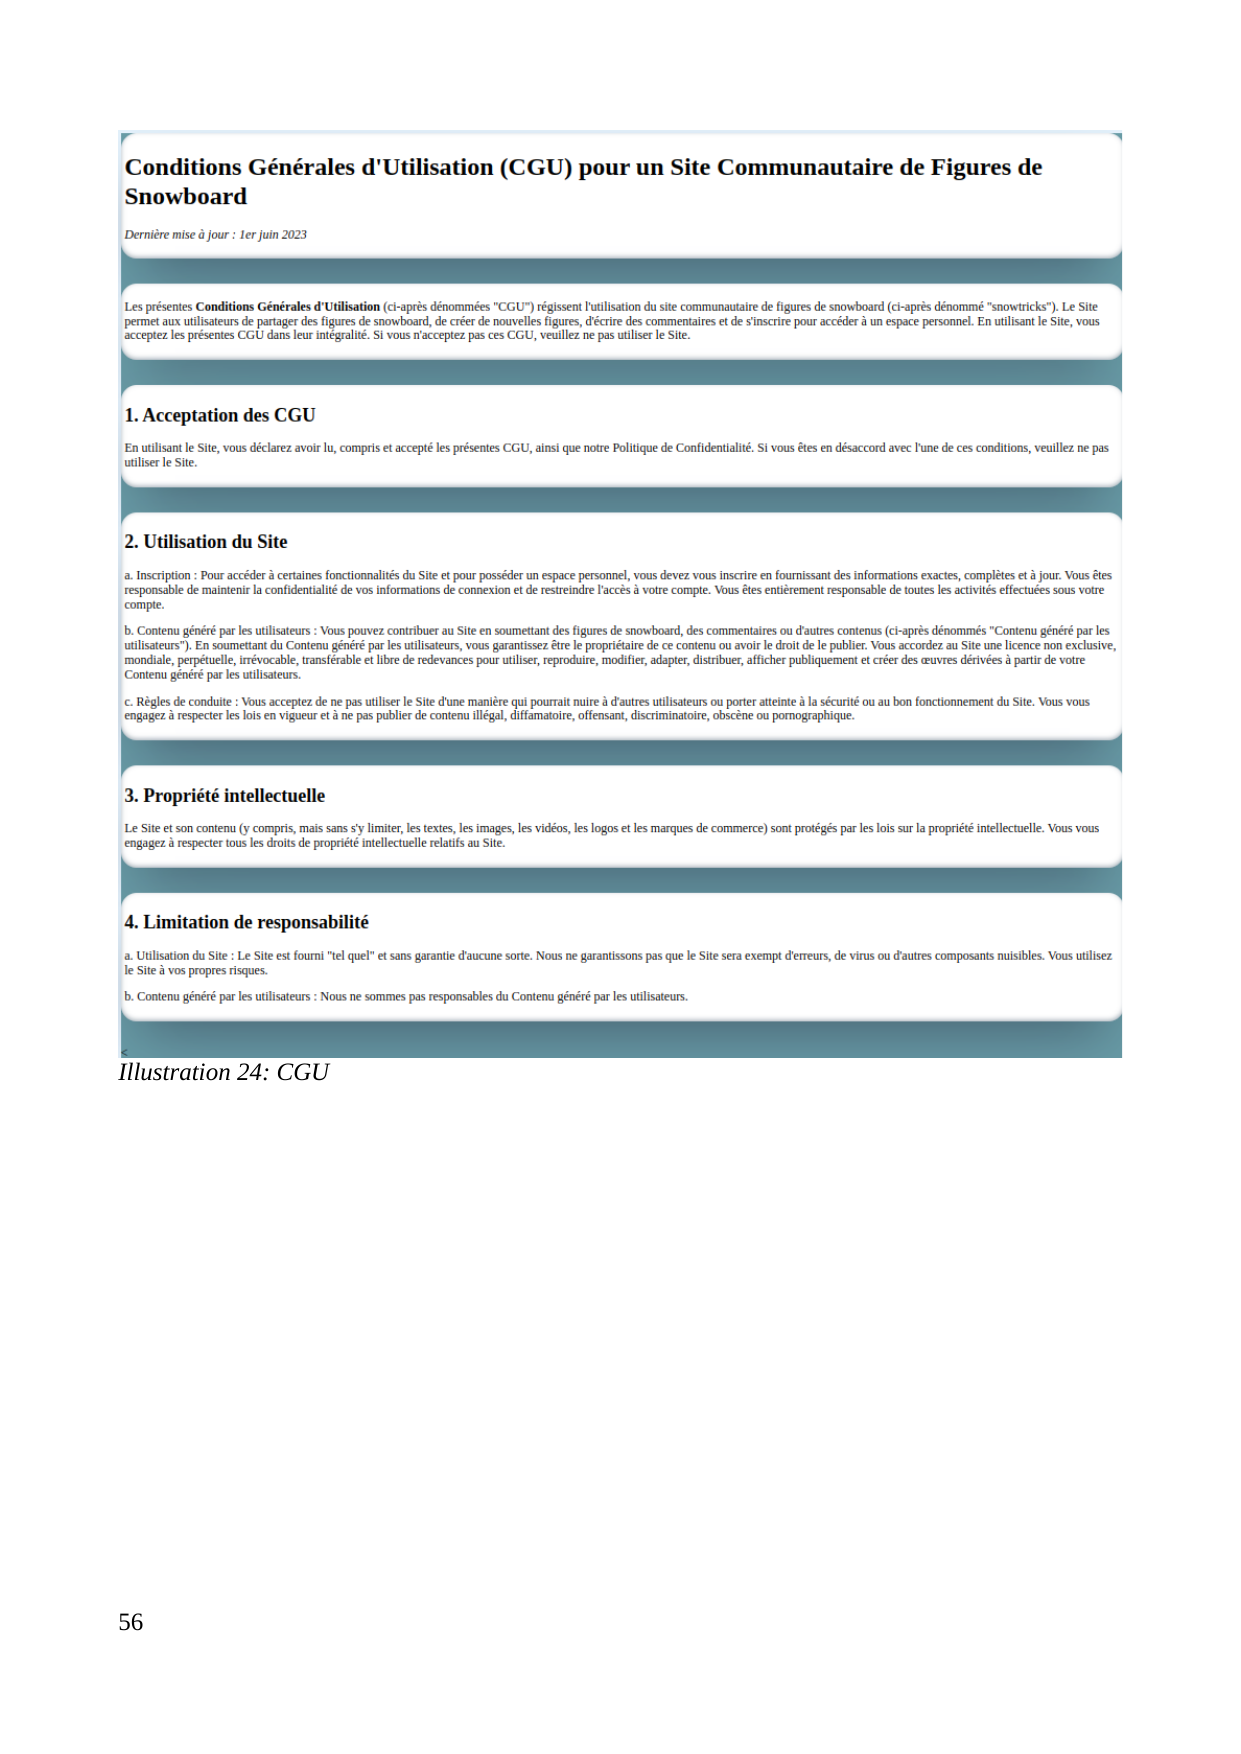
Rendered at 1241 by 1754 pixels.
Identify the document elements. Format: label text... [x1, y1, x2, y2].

picture [118, 130, 1123, 1058]
text Illustration 24: CGU [118, 1058, 1122, 1086]
